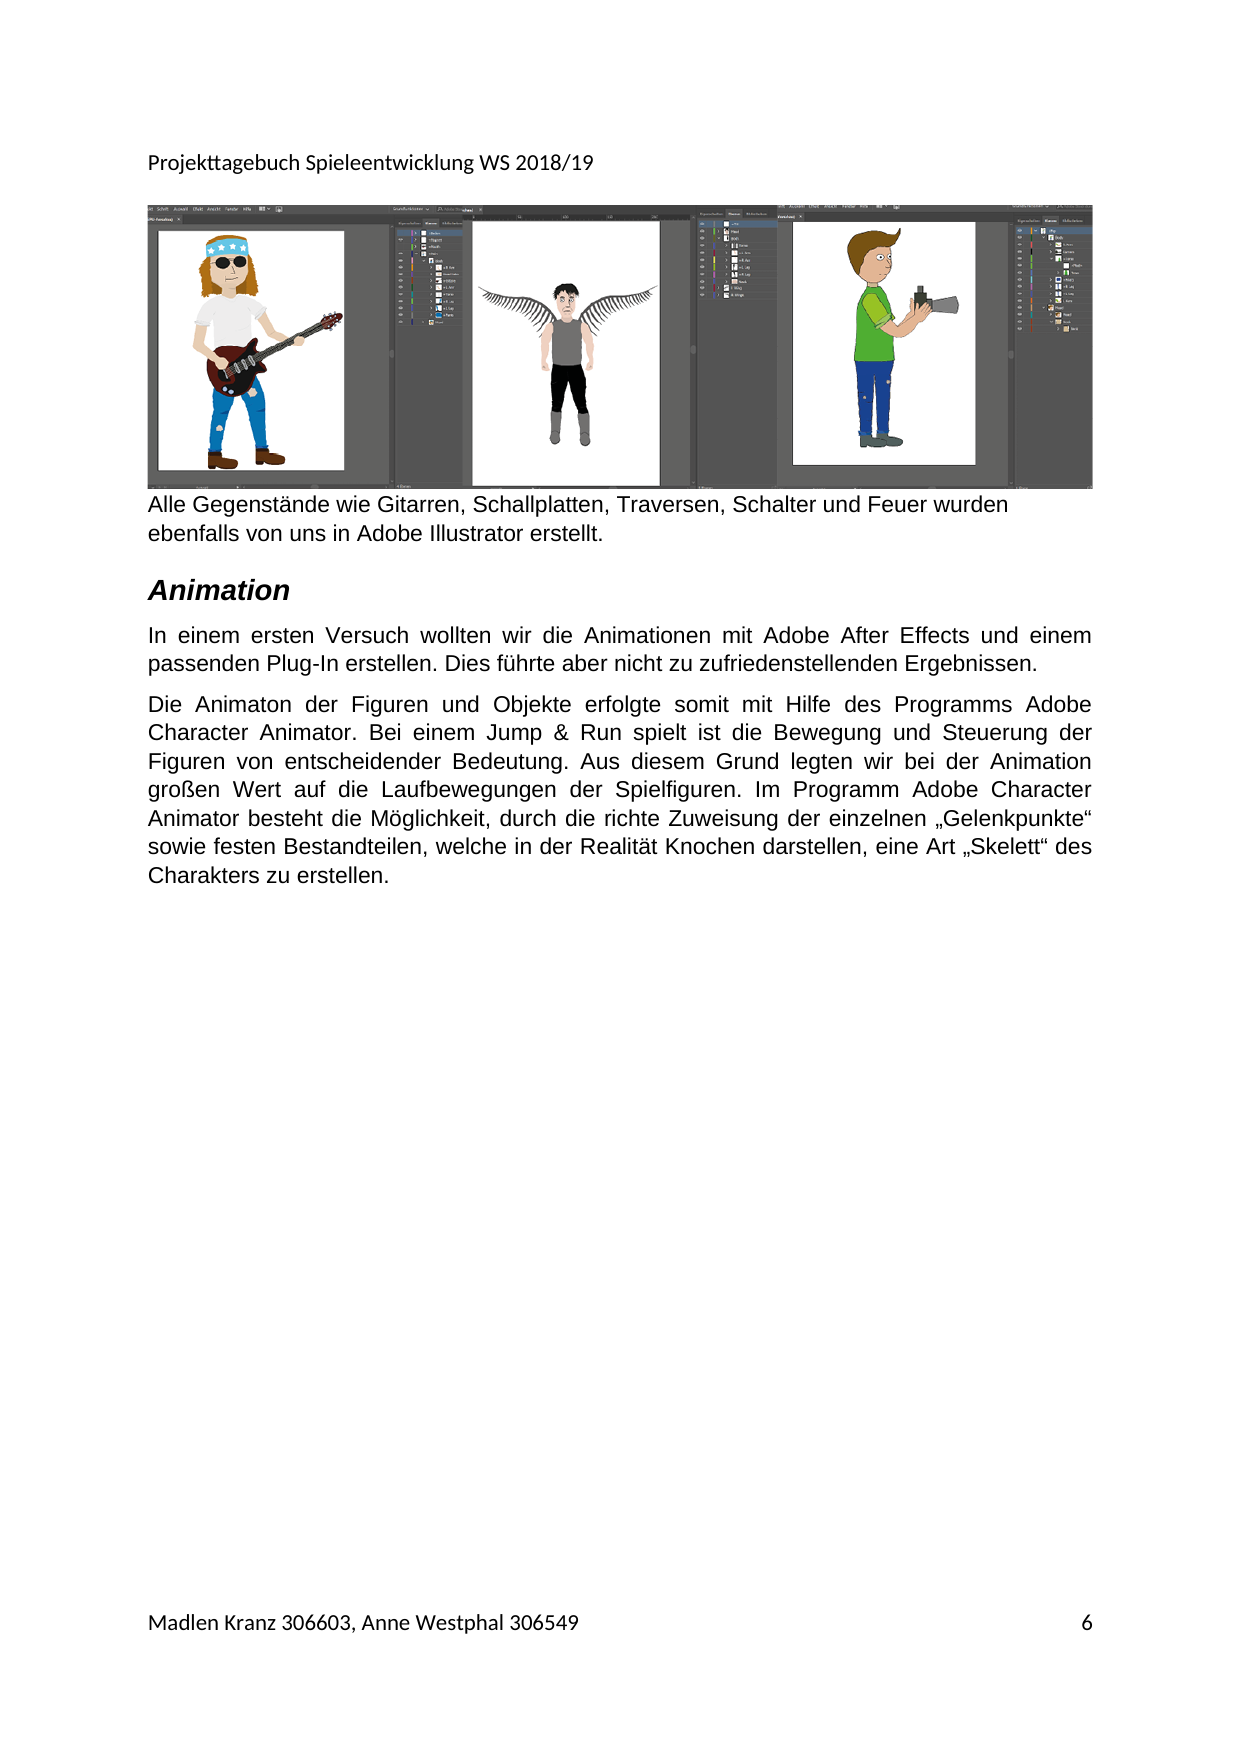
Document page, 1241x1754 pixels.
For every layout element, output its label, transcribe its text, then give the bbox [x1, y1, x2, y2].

subtitle Animation [148, 573, 1093, 606]
picture [147, 205, 1093, 489]
text Die Animaton der Figuren und Objekte erfolgte somit mit Hilfe des Programms Adobe Character Animator. Bei einem Jump & Run spielt ist die Bewegung und Steuerung der Figuren von entscheidender Bedeutung. Aus diesem Grund legten wir bei der Animation großen Wert auf die Laufbewegungen der Spielfiguren. Im Programm Adobe Character Animator besteht die Möglichkeit, durch die richte Zuweisung der einzelnen „Gelenkpunkte“ sowie festen Bestandteilen, welche in der Realität Knochen darstellen, eine Art „Skelett“ des Charakters zu erstellen. [148, 691, 1093, 888]
text Alle Gegenstände wie Gitarren, Schallplatten, Traversen, Schalter und Feuer wurden ebenfalls von uns in Adobe Illustrator erstellt. [148, 489, 1093, 546]
text In einem ersten Versuch wollten wir die Animationen mit Adobe After Effects und einem passenden Plug-In erstellen. Dies führte aber nicht zu zufriedenstellenden Ergebnissen. [148, 622, 1093, 676]
